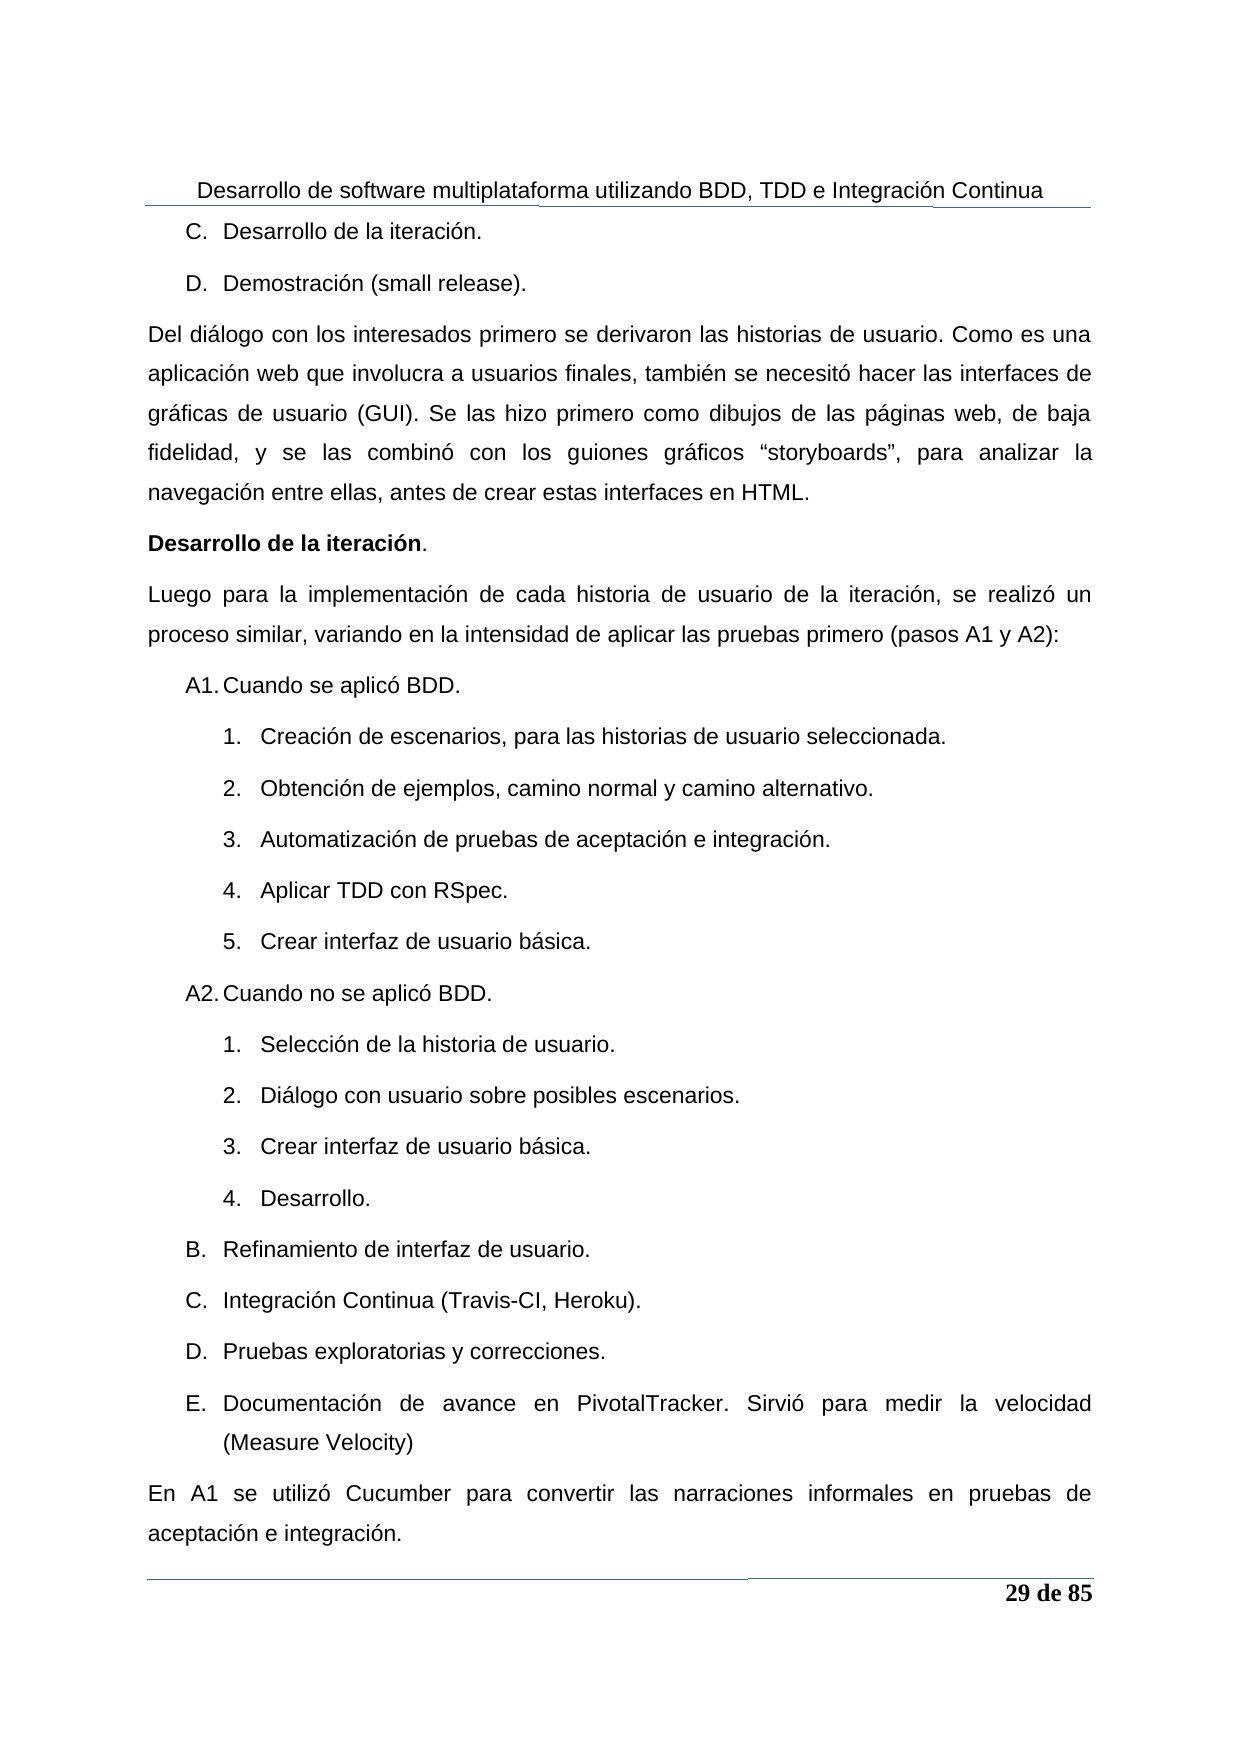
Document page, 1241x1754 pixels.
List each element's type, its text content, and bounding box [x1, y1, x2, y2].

list Obtención de ejemplos, camino normal y camino alternativo. [223, 774, 1093, 801]
list Refinamiento de interfaz de usuario. [185, 1236, 1093, 1262]
list Crear interfaz de usuario básica. [223, 928, 1093, 954]
text Luego para la implementación de cada historia de usuario de la iteración, se realizó un proceso similar, variando en la intensidad de aplicar las pruebas primero (pasos A1 y A2): [148, 581, 1093, 647]
list Crear interfaz de usuario básica. [223, 1133, 1093, 1159]
list Del diálogo con los interesados primero se derivaron las historias de usuario. Como es una aplicación web que involucra a usuarios finales, también se necesitó hacer las interfaces de gráficas de usuario (GUI). Se las hizo primero como dibujos de las páginas web, de baja fidelidad, y se las combinó con los guiones gráficos “storyboards”, para analizar la navegación entre ellas, antes de crear estas interfaces en HTML. [148, 321, 1093, 505]
list Desarrollo. [223, 1184, 1093, 1211]
list Aplicar TDD con RSpec. [223, 877, 1093, 903]
list Cuando se aplicó BDD. [185, 672, 1093, 698]
list Automatización de pruebas de aceptación e integración. [223, 826, 1093, 852]
list Documentación de avance en PivotalTracker. Sirvió para medir la velocidad (Measure Velocity) [185, 1389, 1093, 1455]
list Demostración (small release). [185, 269, 1093, 296]
list Selección de la historia de usuario. [223, 1031, 1093, 1057]
list Desarrollo de la iteración. [185, 218, 1093, 245]
list Pruebas exploratorias y correcciones. [185, 1338, 1093, 1364]
list Integración Continua (Travis-CI, Heroku). [185, 1287, 1093, 1313]
list Cuando no se aplicó BDD. [185, 979, 1093, 1006]
list Diálogo con usuario sobre posibles escenarios. [223, 1082, 1093, 1108]
text En A1 se utilizó Cucumber para convertir las narraciones informales en pruebas de aceptación e integración. [148, 1480, 1093, 1546]
text Desarrollo de la iteración. [148, 530, 1093, 556]
list Creación de escenarios, para las historias de usuario seleccionada. [223, 723, 1093, 749]
